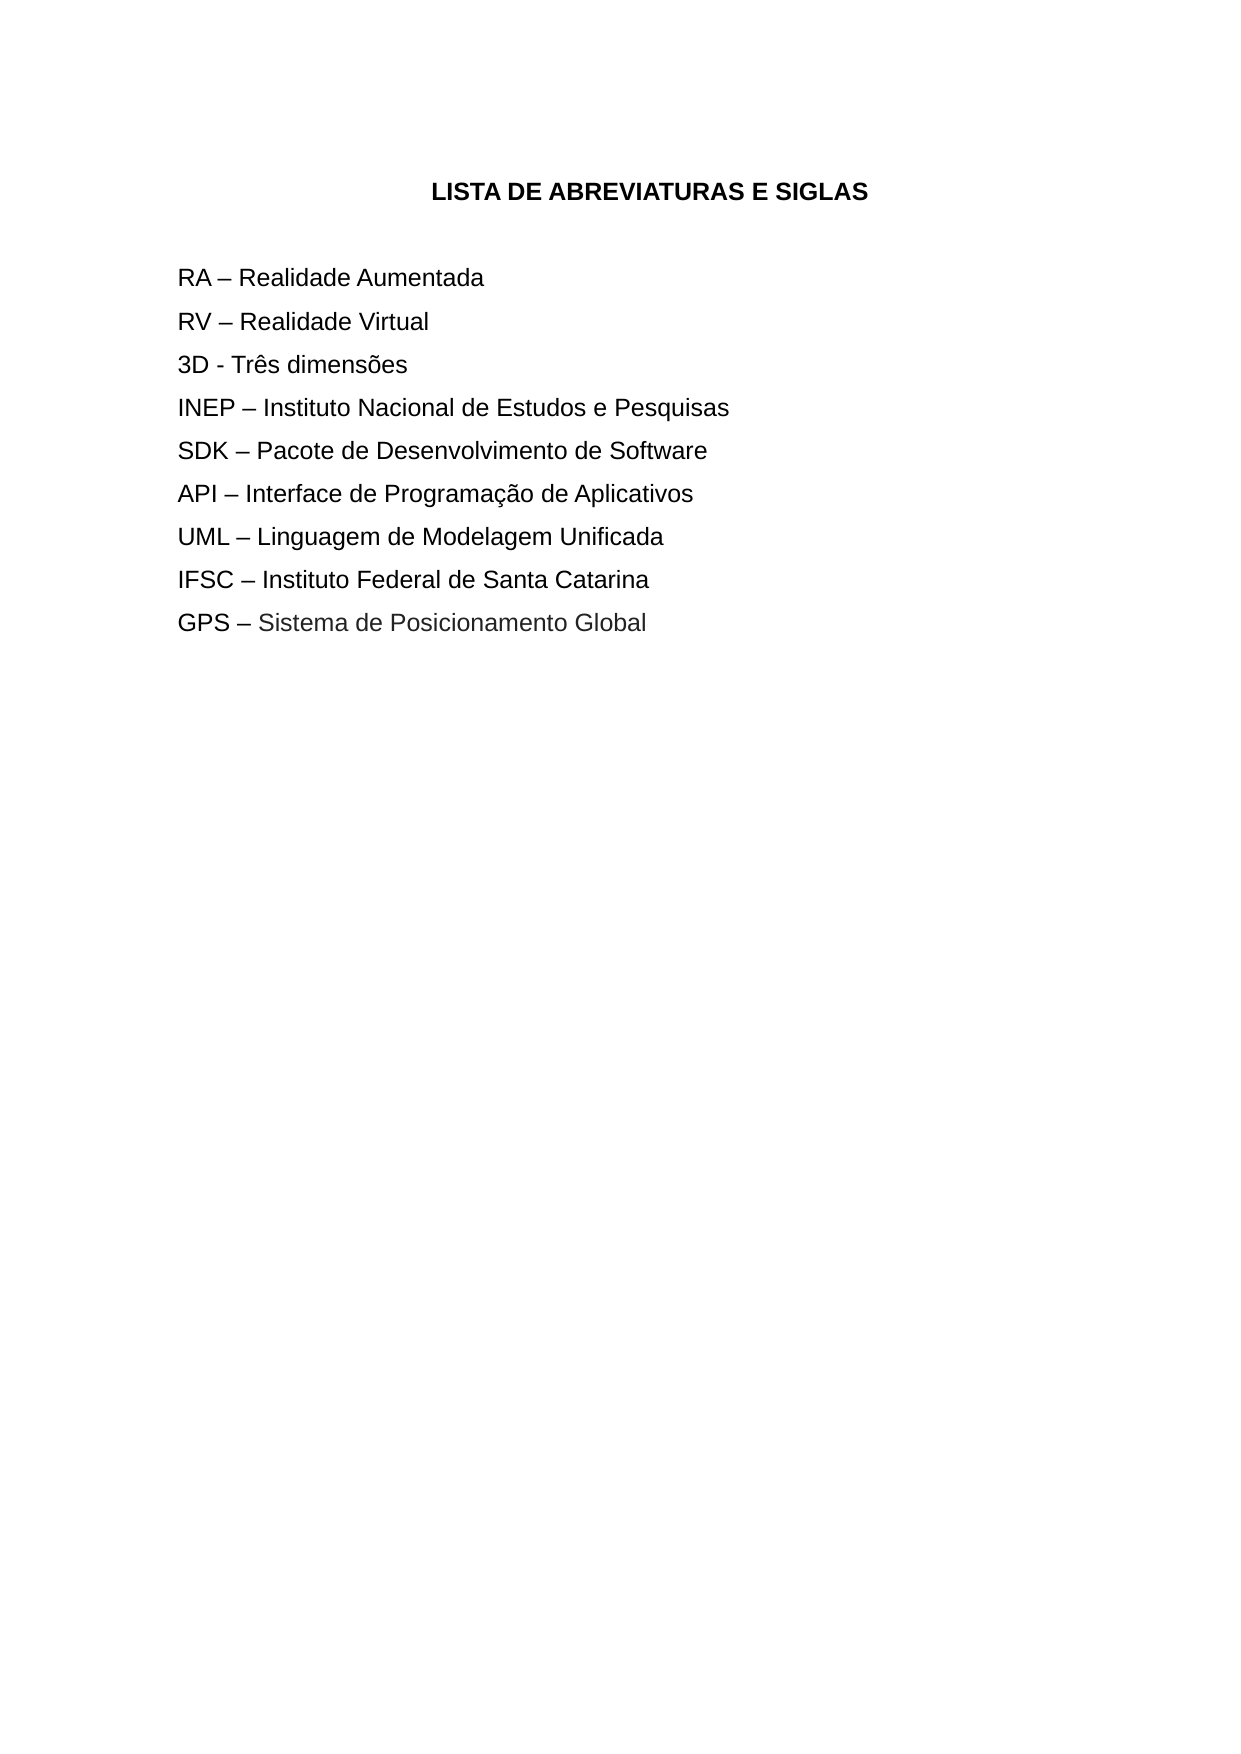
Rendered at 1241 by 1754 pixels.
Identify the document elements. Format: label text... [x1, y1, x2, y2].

text UML – Linguagem de Modelagem Unificada [177, 522, 1122, 551]
text IFSC – Instituto Federal de Santa Catarina [177, 565, 1122, 594]
text INEP – Instituto Nacional de Estudos e Pesquisas [177, 393, 1122, 422]
text RV – Realidade Virtual [177, 307, 1122, 335]
text RA – Realidade Aumentada [177, 263, 1122, 292]
text API – Interface de Programação de Aplicativos [177, 479, 1122, 508]
text GPS – Sistema de Posicionamento Global [177, 608, 1122, 637]
text 3D - Três dimensões [177, 350, 1122, 378]
text LISTA DE ABREVIATURAS E SIGLAS [177, 177, 1122, 206]
text SDK – Pacote de Desenvolvimento de Software [177, 436, 1122, 465]
